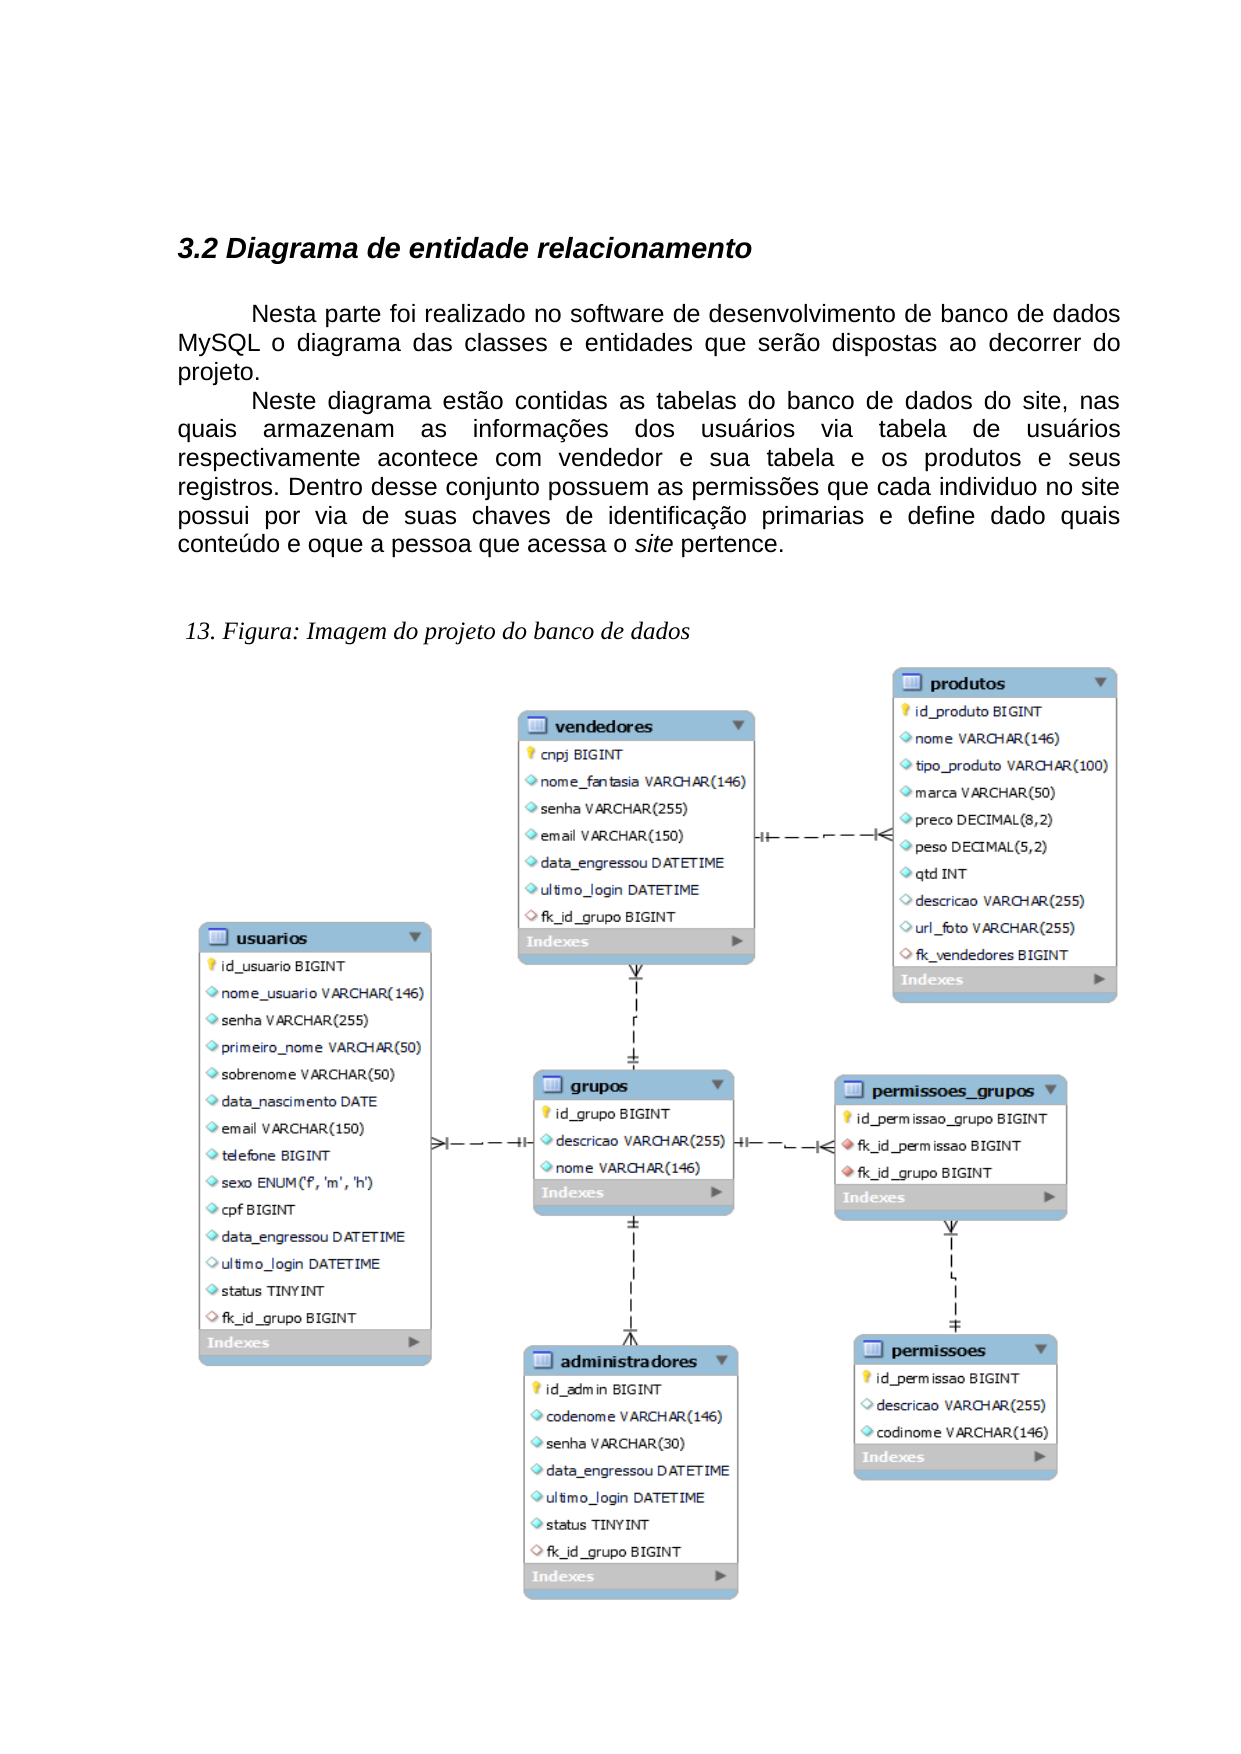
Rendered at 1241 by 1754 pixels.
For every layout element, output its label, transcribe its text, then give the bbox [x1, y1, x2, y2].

subtitle 3.2 Diagrama de entidade relacionamento [177, 231, 1122, 264]
picture [185, 655, 1130, 1611]
text Neste diagrama estão contidas as tabelas do banco de dados do site, nas quais armazenam as informações dos usuários via tabela de usuários respectivamente acontece com vendedor e sua tabela e os produtos e seus registros. Dentro desse conjunto possuem as permissões que cada individuo no site possui por via de suas chaves de identificação primarias e define dado quais conteúdo e oque a pessoa que acessa o site pertence. [177, 386, 1122, 558]
text 13. Figura: Imagem do projeto do banco de dados [185, 616, 1130, 645]
text Nesta parte foi realizado no software de desenvolvimento de banco de dados MySQL o diagrama das classes e entidades que serão dispostas ao decorrer do projeto. [177, 299, 1122, 386]
